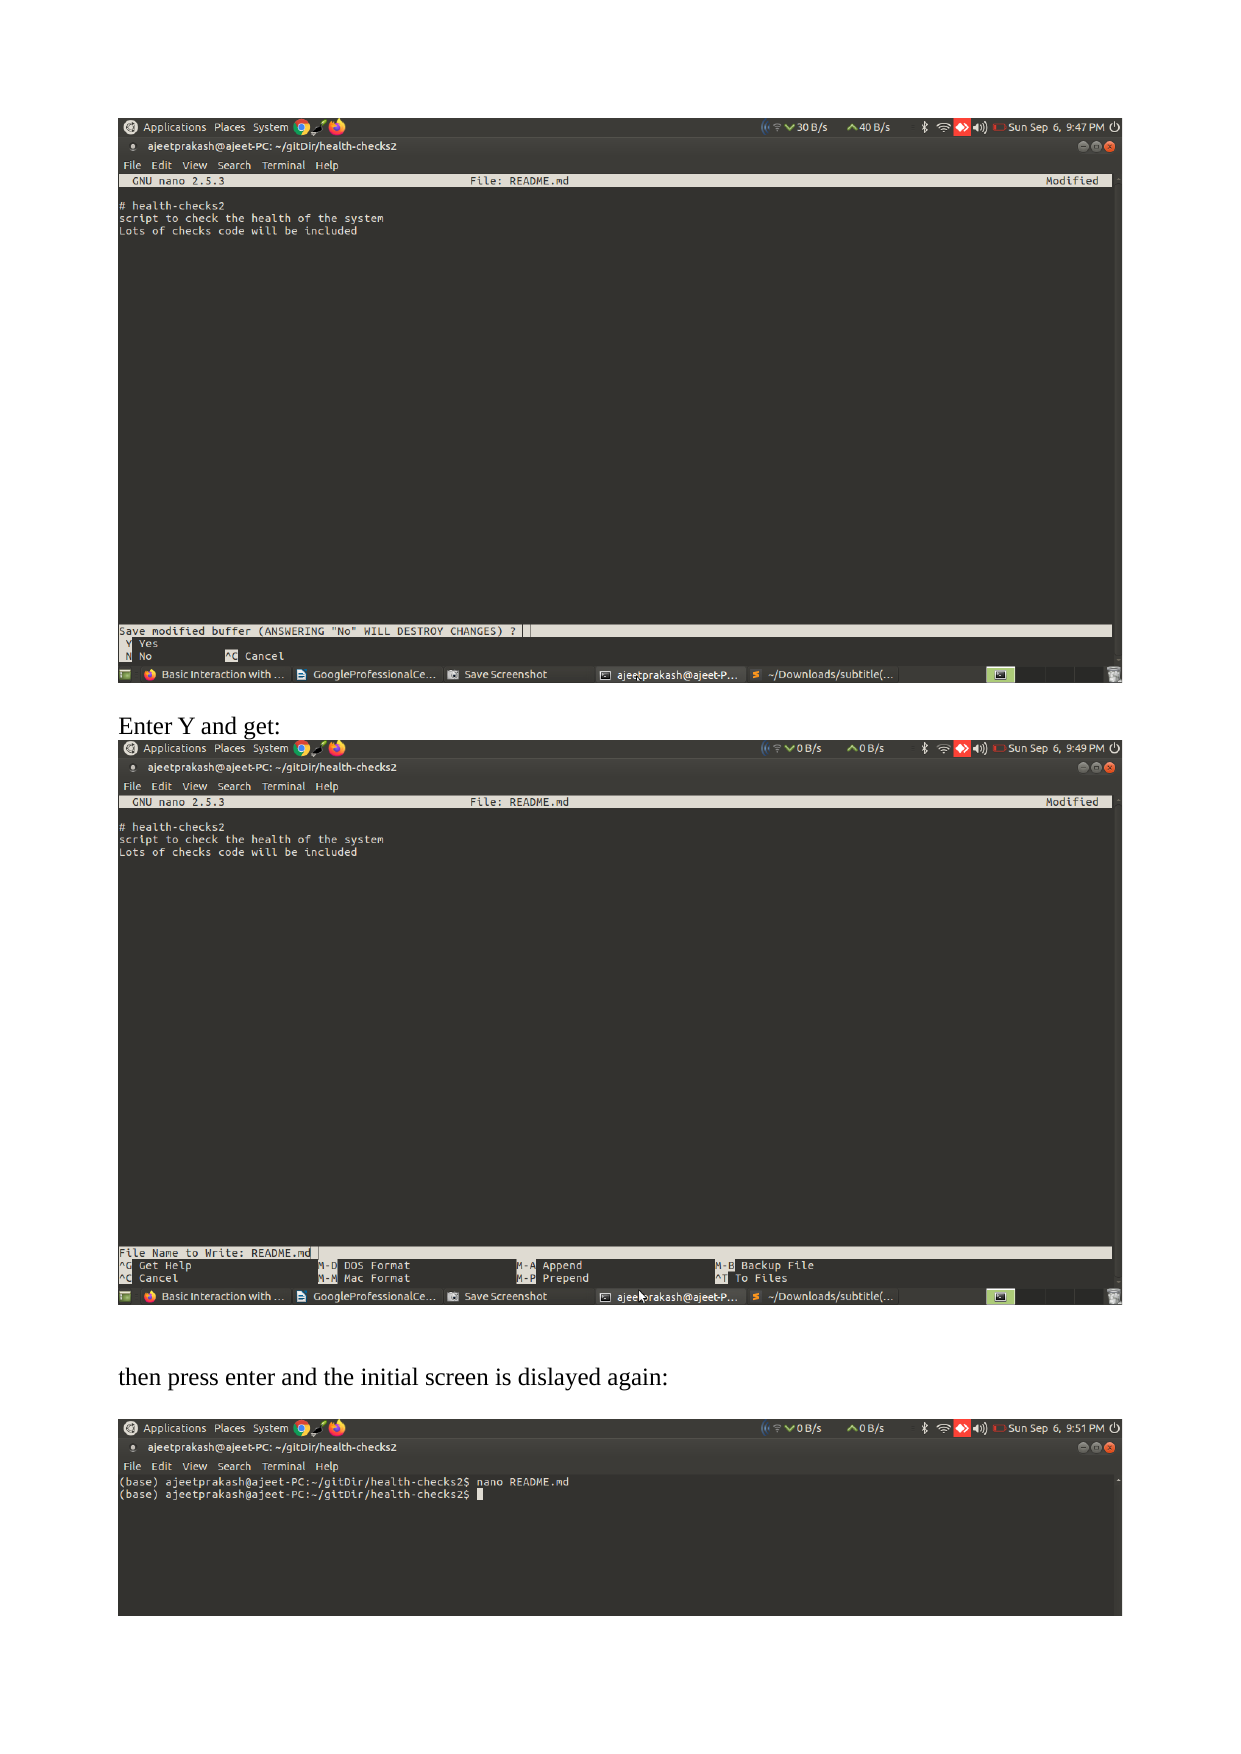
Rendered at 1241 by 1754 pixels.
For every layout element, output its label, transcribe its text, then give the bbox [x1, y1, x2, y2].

picture [118, 740, 1123, 1305]
picture [118, 1419, 1123, 1616]
text then press enter and the initial screen is dislayed again: [118, 1362, 1122, 1391]
picture [118, 118, 1123, 683]
text Enter Y and get: [118, 711, 1122, 740]
